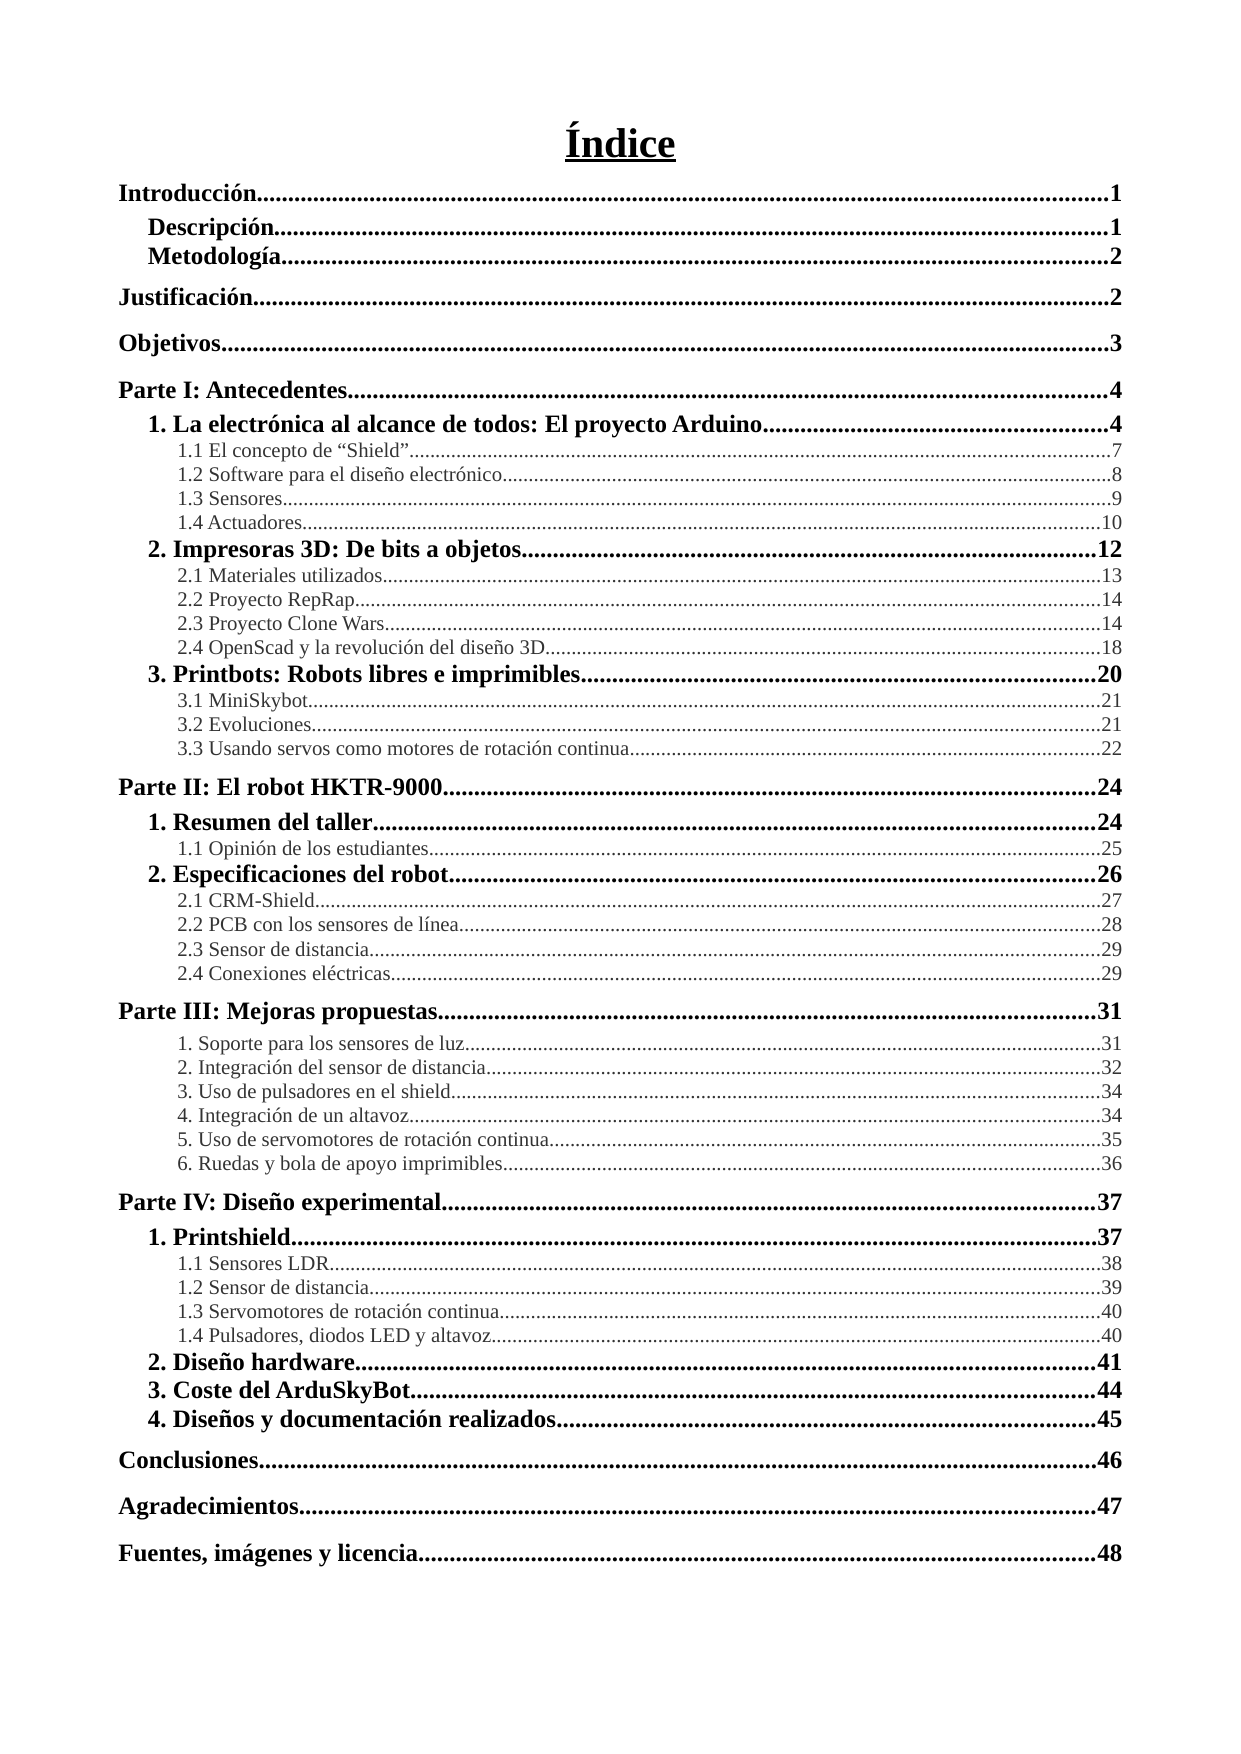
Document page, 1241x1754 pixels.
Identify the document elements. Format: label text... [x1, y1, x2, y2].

text 1.2 Sensor de distancia 39 [177, 1275, 1122, 1299]
text 2. Integración del sensor de distancia 32 [177, 1055, 1122, 1079]
text 3.3 Usando servos como motores de rotación continua 22 [177, 736, 1122, 760]
text 1.3 Sensores 9 [177, 486, 1122, 510]
text Parte IV: Diseño experimental 37 [118, 1187, 1122, 1216]
text 2. Impresoras 3D: De bits a objetos 12 [148, 534, 1122, 563]
text 1.1 Sensores LDR 38 [177, 1251, 1122, 1275]
text Justificación 2 [118, 282, 1122, 311]
text 1. Soporte para los sensores de luz 31 [177, 1031, 1122, 1055]
text 3. Coste del ArduSkyBot 44 [148, 1376, 1122, 1404]
text 1. Printshield 37 [148, 1222, 1122, 1251]
text 1.4 Actuadores 10 [177, 510, 1122, 534]
text 2.3 Sensor de distancia 29 [177, 936, 1122, 961]
text 2.2 Proyecto RepRap 14 [177, 587, 1122, 611]
text 6. Ruedas y bola de apoyo imprimibles 36 [177, 1151, 1122, 1175]
text 2. Diseño hardware 41 [148, 1347, 1122, 1376]
text 2.4 OpenScad y la revolución del diseño 3D 18 [177, 635, 1122, 659]
text Descripción 1 [148, 212, 1122, 241]
text 5. Uso de servomotores de rotación continua 35 [177, 1127, 1122, 1151]
text 1.1 Opinión de los estudiantes 25 [177, 836, 1122, 859]
text 1. La electrónica al alcance de todos: El proyecto Arduino 4 [148, 409, 1122, 438]
text 4. Diseños y documentación realizados 45 [148, 1404, 1122, 1433]
text 2.1 CRM-Shield 27 [177, 888, 1122, 912]
text Agradecimientos 47 [118, 1491, 1122, 1520]
text 4. Integración de un altavoz 34 [177, 1103, 1122, 1127]
subtitle Índice [118, 118, 1122, 166]
text 3. Printbots: Robots libres e imprimibles 20 [148, 659, 1122, 688]
text 1.1 El concepto de “Shield” 7 [177, 438, 1122, 462]
text Fuentes, imágenes y licencia 48 [118, 1538, 1122, 1567]
text 2.1 Materiales utilizados 13 [177, 563, 1122, 587]
text Metodología 2 [148, 241, 1122, 270]
text 3. Uso de pulsadores en el shield 34 [177, 1079, 1122, 1103]
text Objetivos 3 [118, 328, 1122, 357]
text 3.2 Evoluciones 21 [177, 712, 1122, 736]
text Parte II: El robot HKTR-9000 24 [118, 772, 1122, 801]
text 1.3 Servomotores de rotación continua 40 [177, 1299, 1122, 1323]
text Parte I: Antecedentes 4 [118, 375, 1122, 403]
text 1.2 Software para el diseño electrónico 8 [177, 462, 1122, 486]
text 1.4 Pulsadores, diodos LED y altavoz 40 [177, 1323, 1122, 1347]
text 2.2 PCB con los sensores de línea 28 [177, 912, 1122, 936]
text 2.3 Proyecto Clone Wars 14 [177, 611, 1122, 635]
text 3.1 MiniSkybot 21 [177, 688, 1122, 712]
text 1. Resumen del taller 24 [148, 807, 1122, 836]
text 2. Especificaciones del robot 26 [148, 859, 1122, 888]
text Introducción 1 [118, 178, 1122, 207]
text Parte III: Mejoras propuestas 31 [118, 996, 1122, 1025]
text Conclusiones 46 [118, 1445, 1122, 1474]
text 2.4 Conexiones eléctricas 29 [177, 961, 1122, 984]
